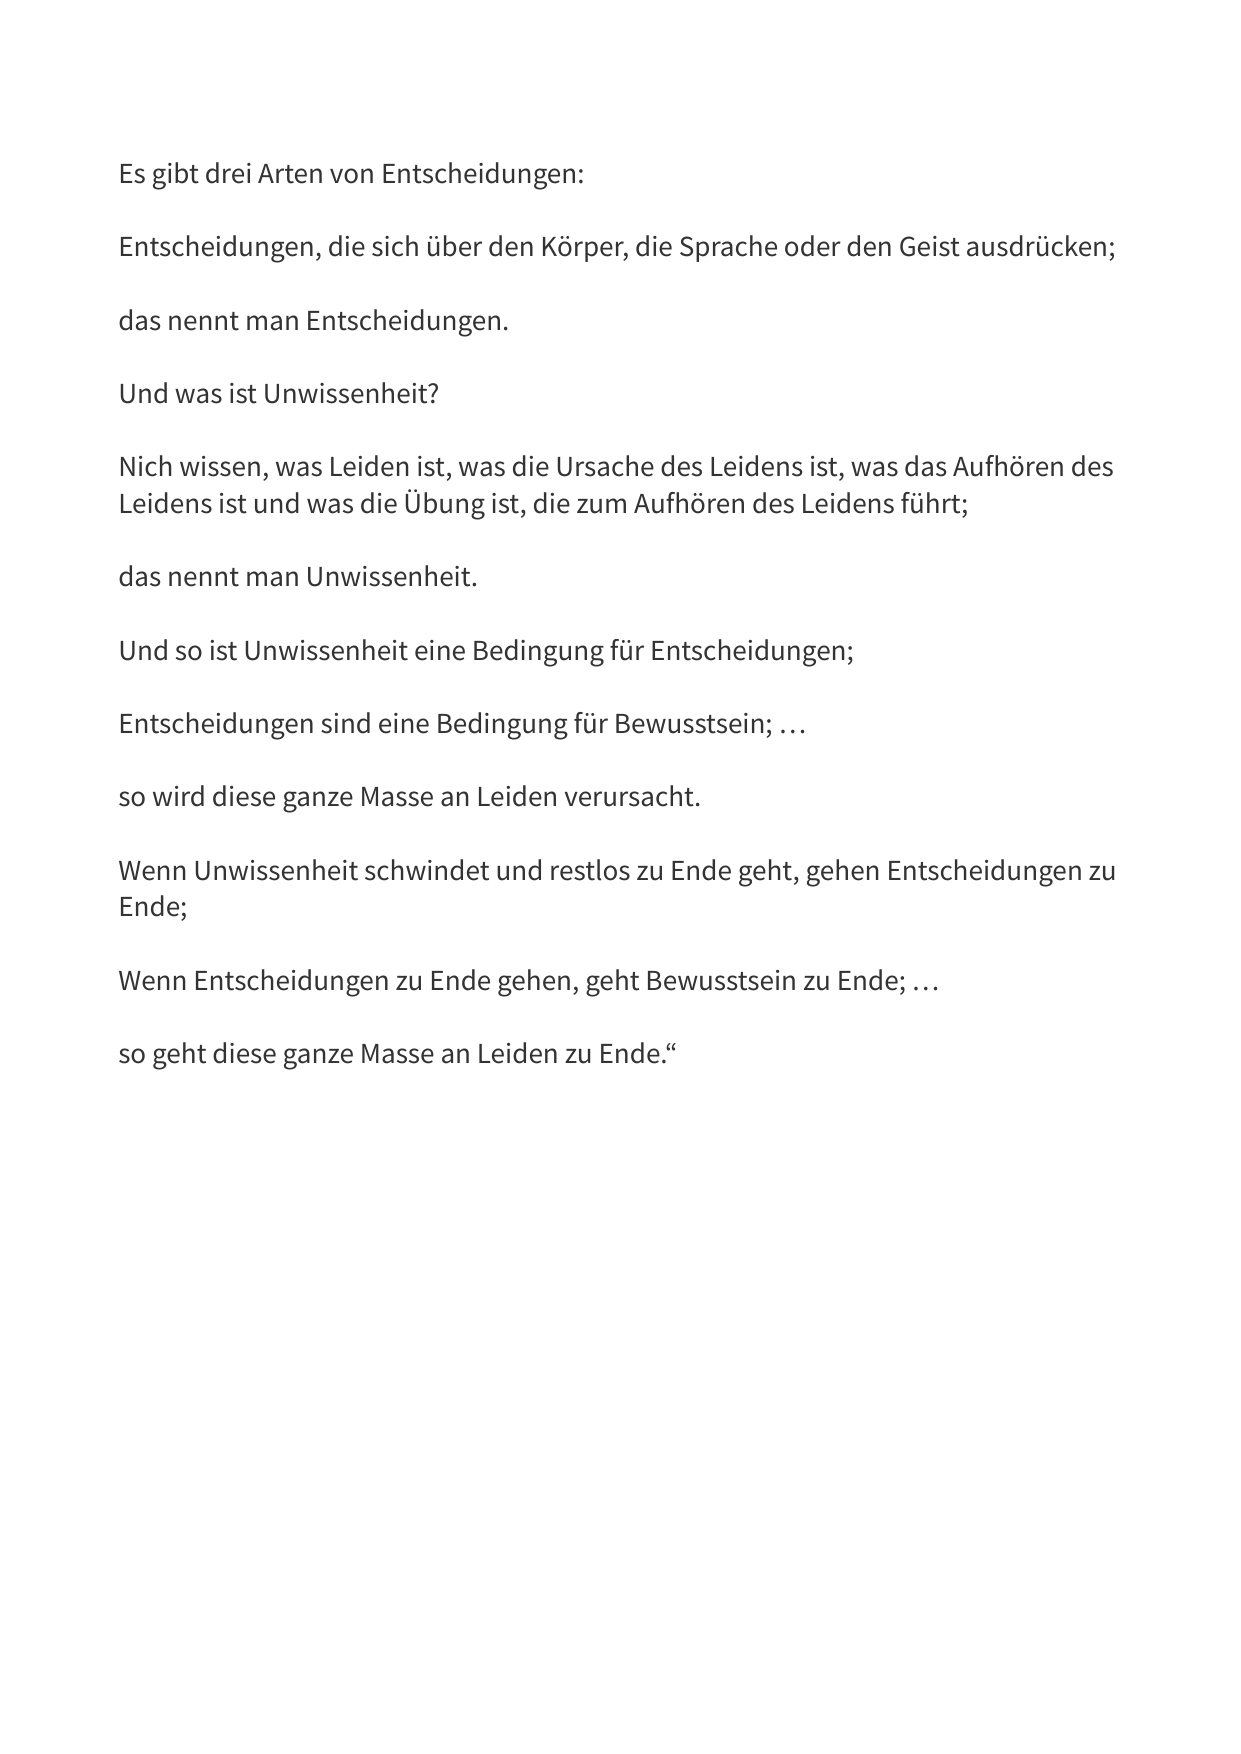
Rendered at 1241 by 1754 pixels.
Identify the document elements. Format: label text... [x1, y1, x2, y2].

text Wenn Unwissenheit schwindet und restlos zu Ende geht, gehen Entscheidungen zu Ende; [118, 851, 1122, 925]
text Entscheidungen sind eine Bedingung für Bewusstsein; … [118, 705, 1122, 741]
text so geht diese ganze Masse an Leiden zu Ende.“ [118, 1035, 1122, 1071]
text Und was ist Unwissenheit? [118, 375, 1122, 411]
text Wenn Entscheidungen zu Ende gehen, geht Bewusstsein zu Ende; … [118, 961, 1122, 998]
text das nennt man Entscheidungen. [118, 301, 1122, 338]
text Es gibt drei Arten von Entscheidungen: [118, 155, 1122, 191]
text Und so ist Unwissenheit eine Bedingung für Entscheidungen; [118, 631, 1122, 668]
text Entscheidungen, die sich über den Körper, die Sprache oder den Geist ausdrücken; [118, 228, 1122, 265]
text so wird diese ganze Masse an Leiden verursacht. [118, 778, 1122, 815]
text Nich wissen, was Leiden ist, was die Ursache des Leidens ist, was das Aufhören des Leidens ist und was die Übung ist, die zum Aufhören des Leidens führt; [118, 448, 1122, 521]
text das nennt man Unwissenheit. [118, 558, 1122, 595]
